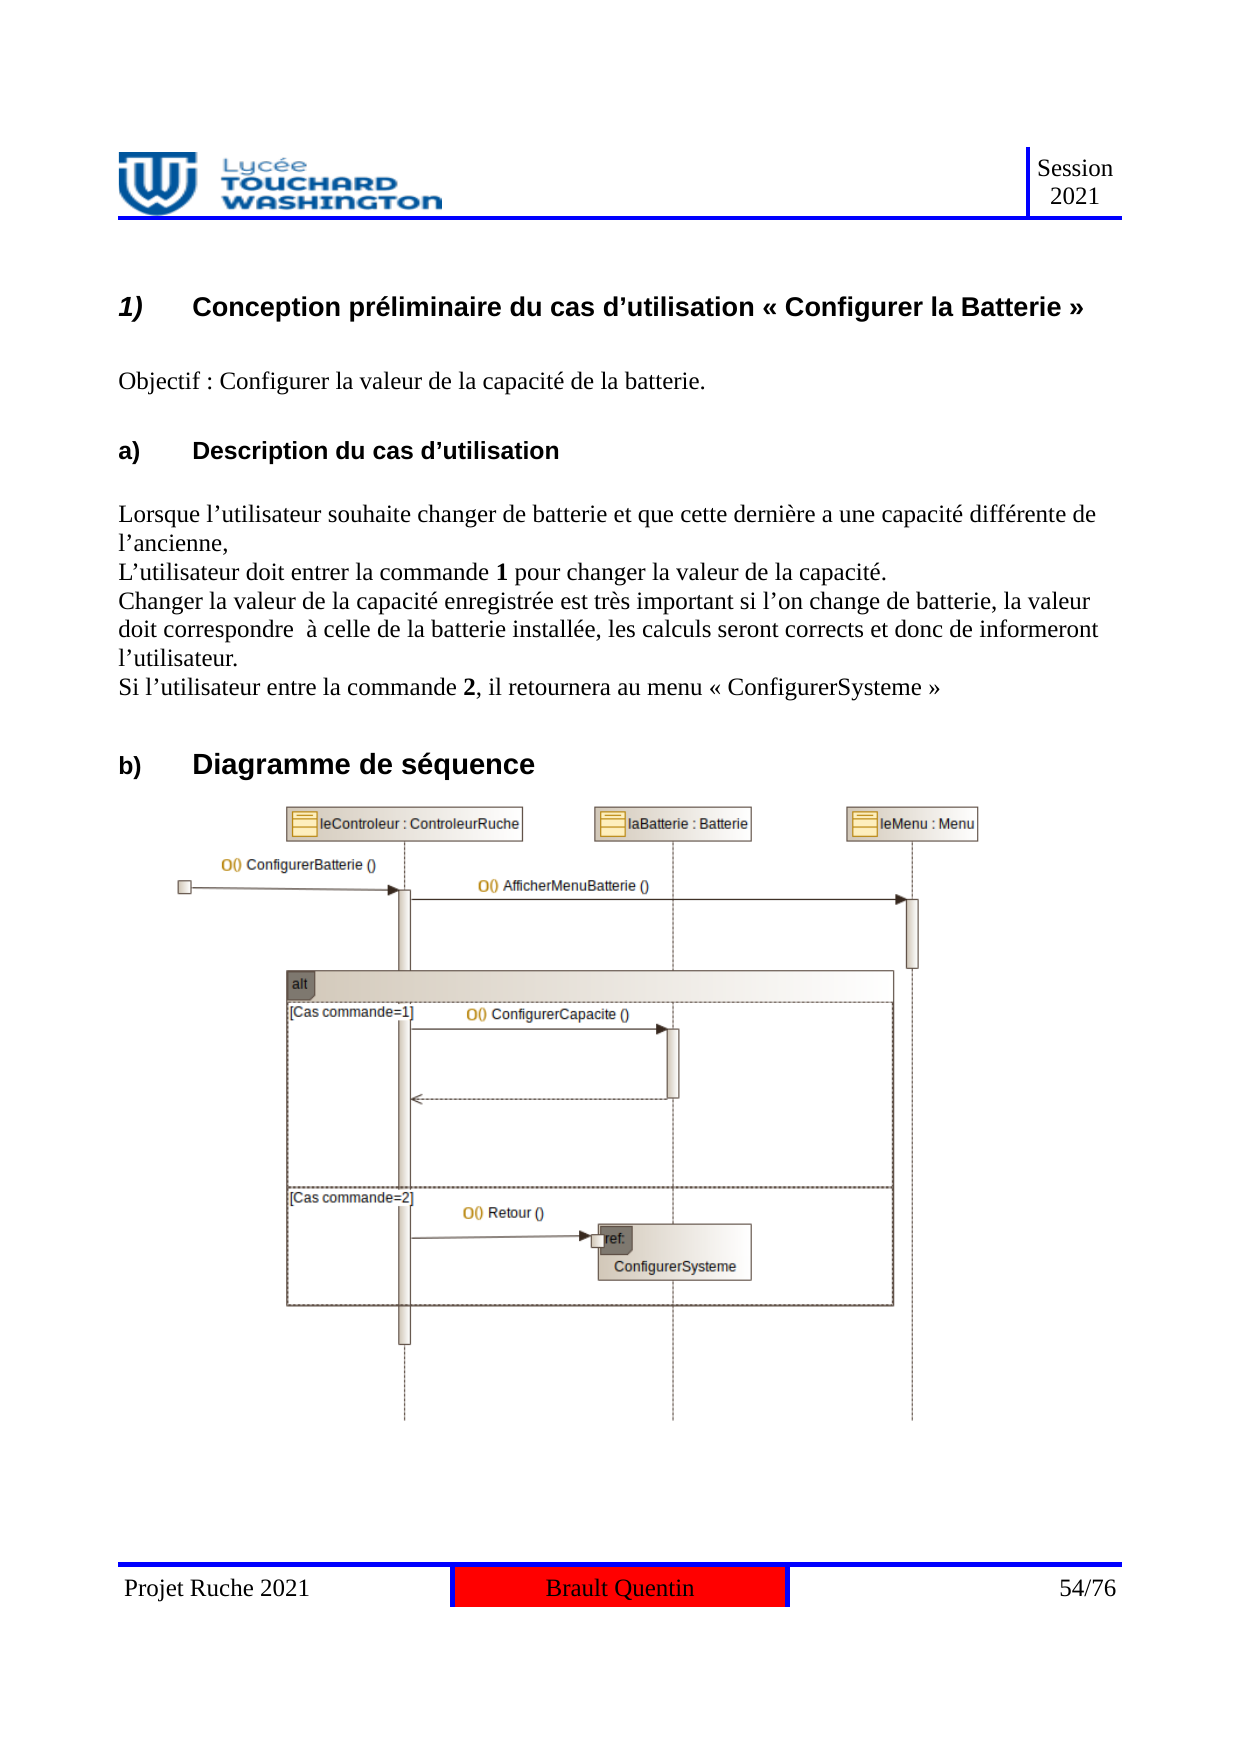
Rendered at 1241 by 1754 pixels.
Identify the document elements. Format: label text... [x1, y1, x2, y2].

text Objectif : Configurer la valeur de la capacité de la batterie. [118, 366, 1122, 395]
subtitle Conception préliminaire du cas d’utilisation « Configurer la Batterie » [118, 290, 1122, 322]
picture [118, 152, 442, 216]
text Si l’utilisateur entre la commande 2, il retournera au menu « ConfigurerSysteme » [118, 672, 1122, 701]
picture [166, 795, 990, 1421]
subtitle Description du cas d’utilisation [118, 436, 1122, 464]
text Lorsque l’utilisateur souhaite changer de batterie et que cette dernière a une capacité différente de l’ancienne, L’utilisateur doit entrer la commande 1 pour changer la valeur de la capacité. [118, 499, 1122, 586]
text Changer la valeur de la capacité enregistrée est très important si l’on change de batterie, la valeur doit correspondre à celle de la batterie installée, les calculs seront corrects et donc de informeront l’utilisateur. [118, 586, 1122, 672]
subtitle Diagramme de séquence [118, 747, 1122, 780]
